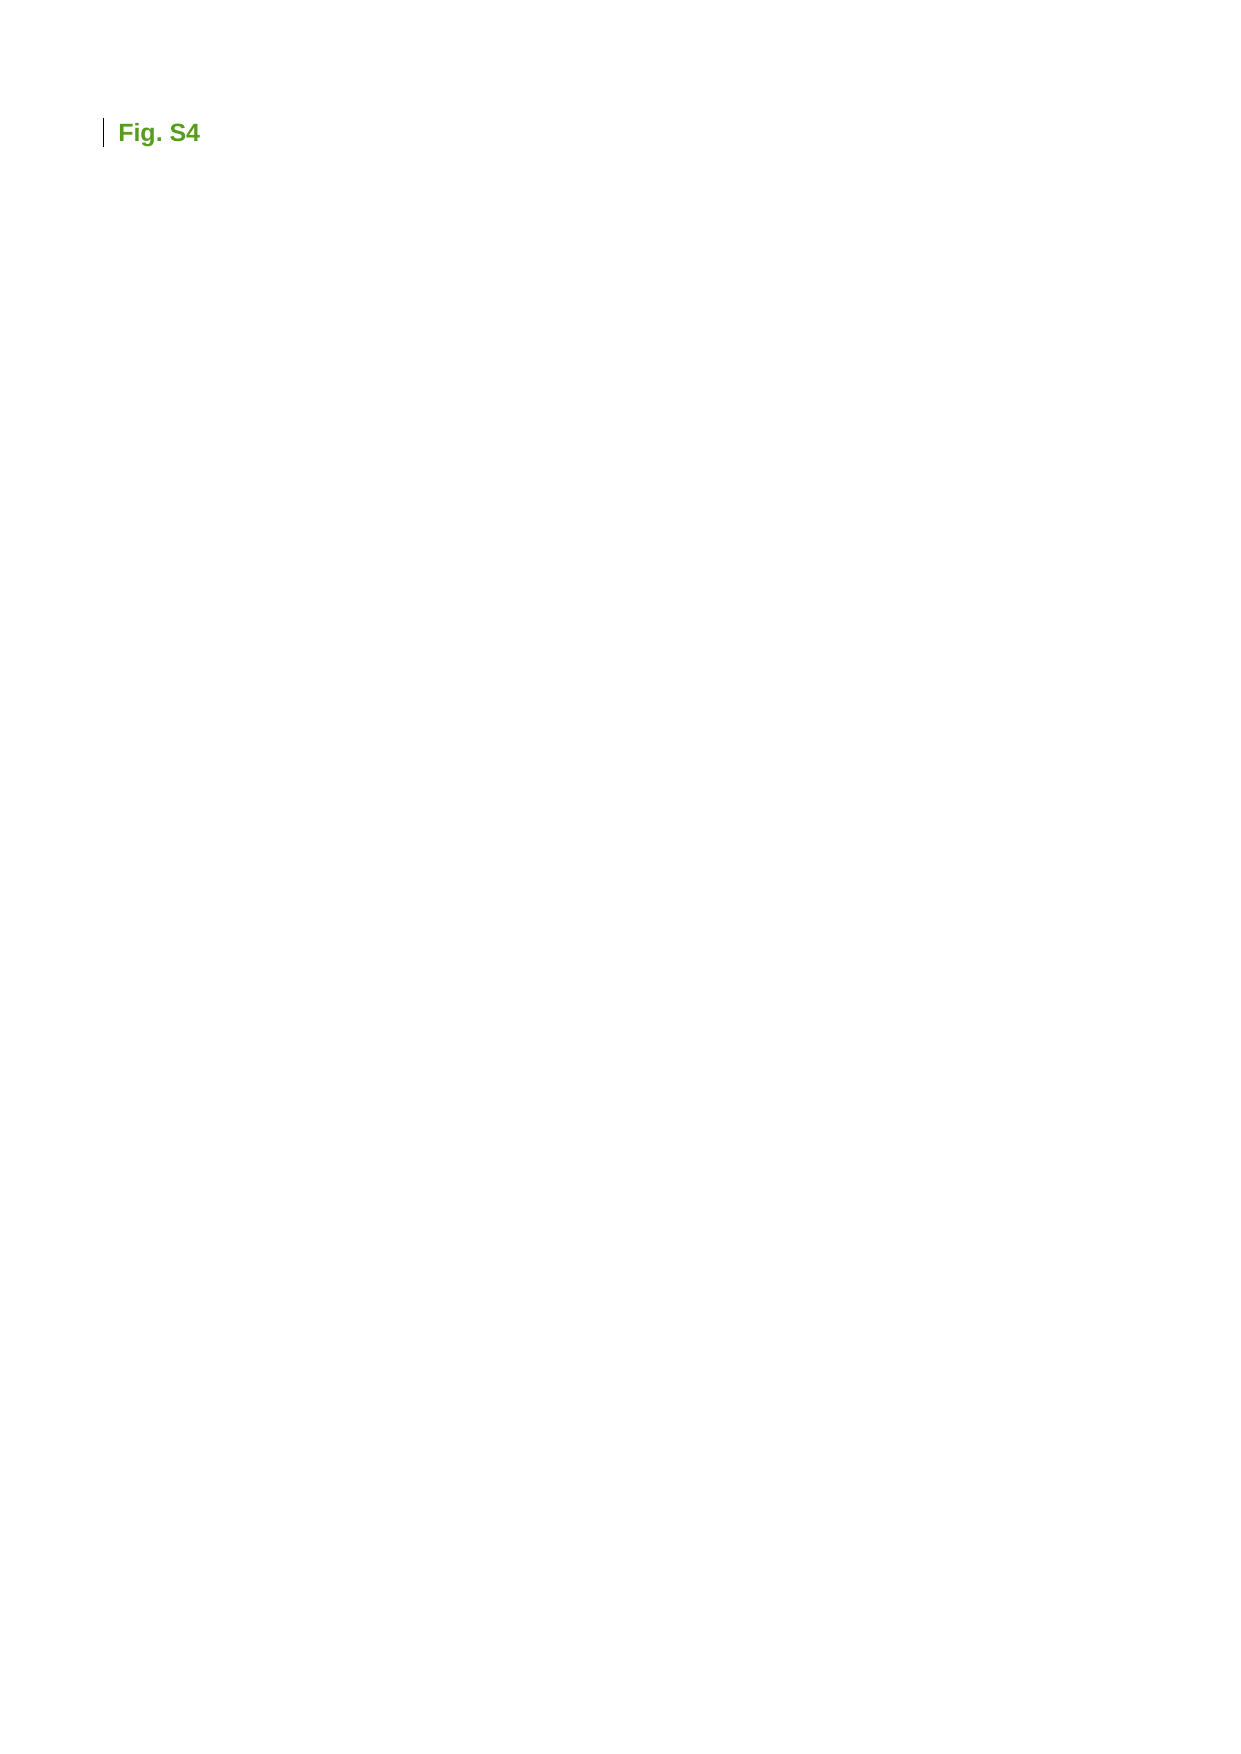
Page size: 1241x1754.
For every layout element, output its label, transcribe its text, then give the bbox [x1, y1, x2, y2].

text Fig. S4 [118, 118, 1122, 147]
